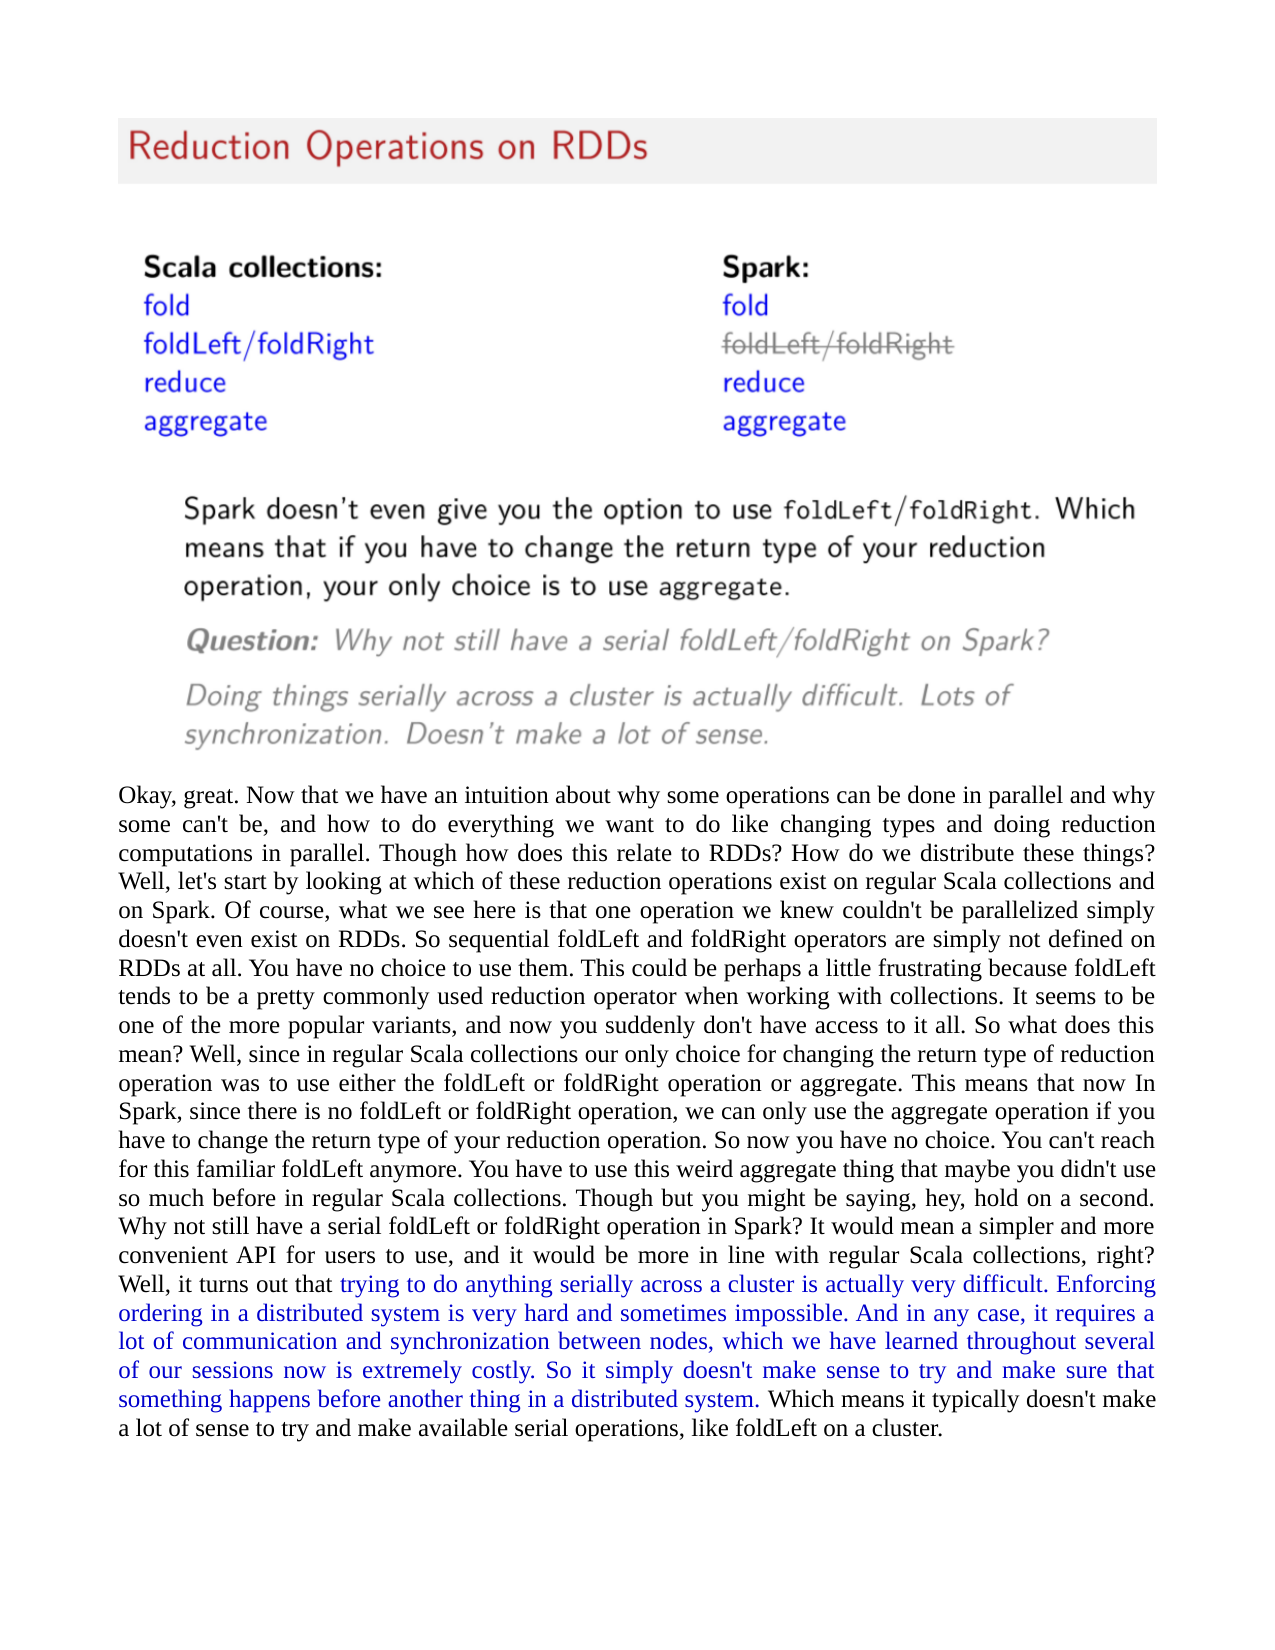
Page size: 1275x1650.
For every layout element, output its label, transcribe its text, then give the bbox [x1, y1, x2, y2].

picture [118, 118, 1157, 752]
text Okay, great. Now that we have an intuition about why some operations can be done in parallel and why some can't be, and how to do everything we want to do like changing types and doing reduction computations in parallel. Though how does this relate to RDDs? How do we distribute these things? Well, let's start by looking at which of these reduction operations exist on regular Scala collections and on Spark. Of course, what we see here is that one operation we knew couldn't be parallelized simply doesn't even exist on RDDs. So sequential foldLeft and foldRight operators are simply not defined on RDDs at all. You have no choice to use them. This could be perhaps a little frustrating because foldLeft tends to be a pretty commonly used reduction operator when working with collections. It seems to be one of the more popular variants, and now you suddenly don't have access to it all. So what does this mean? Well, since in regular Scala collections our only choice for changing the return type of reduction operation was to use either the foldLeft or foldRight operation or aggregate. This means that now In Spark, since there is no foldLeft or foldRight operation, we can only use the aggregate operation if you have to change the return type of your reduction operation. So now you have no choice. You can't reach for this familiar foldLeft anymore. You have to use this weird aggregate thing that maybe you didn't use so much before in regular Scala collections. Though but you might be saying, hey, hold on a second. Why not still have a serial foldLeft or foldRight operation in Spark? It would mean a simpler and more convenient API for users to use, and it would be more in line with regular Scala collections, right? Well, it turns out that trying to do anything serially across a cluster is actually very difficult. Enforcing ordering in a distributed system is very hard and sometimes impossible. And in any case, it requires a lot of communication and synchronization between nodes, which we have learned throughout several of our sessions now is extremely costly. So it simply doesn't make sense to try and make sure that something happens before another thing in a distributed system. Which means it typically doesn't make a lot of sense to try and make available serial operations, like foldLeft on a cluster. [118, 780, 1157, 1441]
